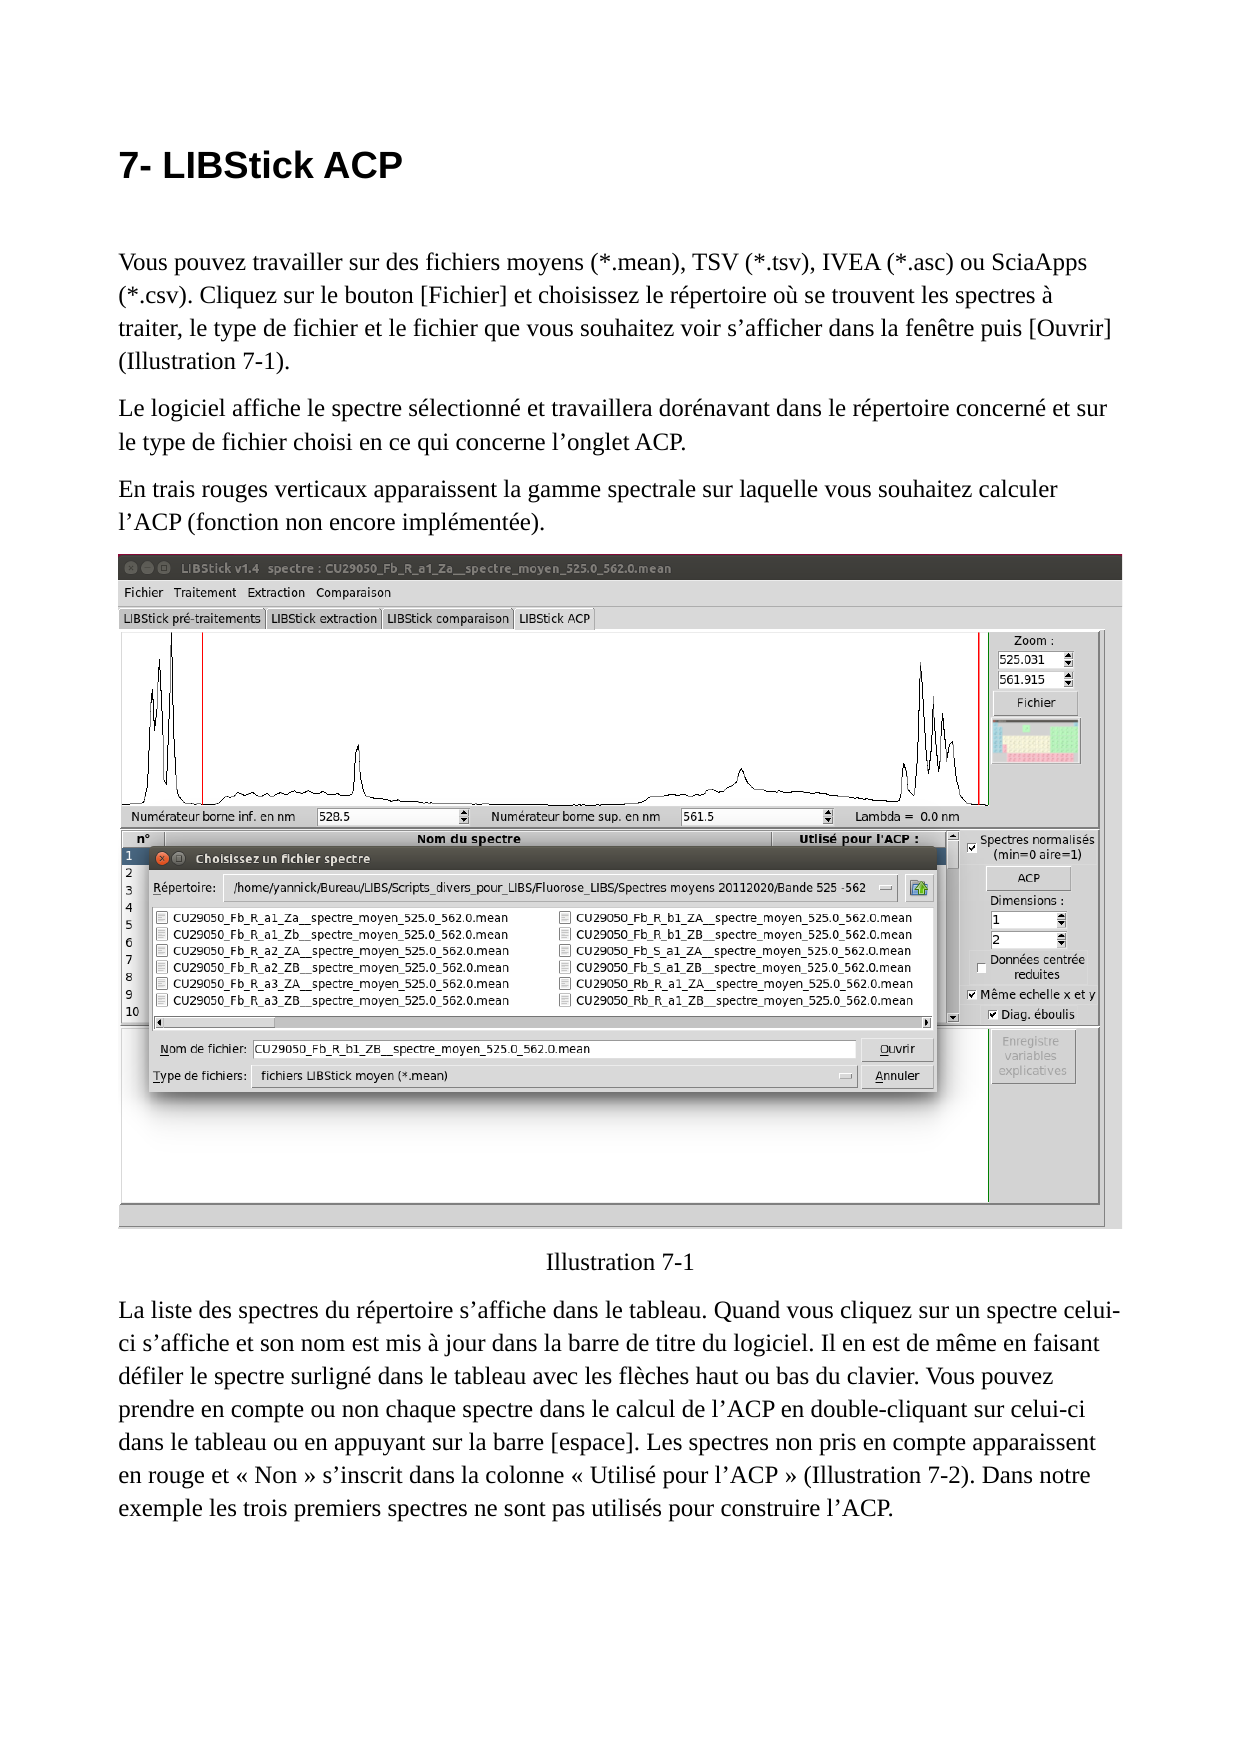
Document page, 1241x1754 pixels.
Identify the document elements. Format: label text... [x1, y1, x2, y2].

text En trais rouges verticaux apparaissent la gamme spectrale sur laquelle vous souhaitez calculer l’ACP (fonction non encore implémentée). [118, 474, 1122, 536]
picture [118, 554, 1123, 1229]
text La liste des spectres du répertoire s’affiche dans le tableau. Quand vous cliquez sur un spectre celui-ci s’affiche et son nom est mis à jour dans la barre de titre du logiciel. Il en est de même en faisant défiler le spectre surligné dans le tableau avec les flèches haut ou bas du clavier. Vous pouvez prendre en compte ou non chaque spectre dans le calcul de l’ACP en double-cliquant sur celui-ci dans le tableau ou en appuyant sur la barre [espace]. Les spectres non pris en compte apparaissent en rouge et « Non » s’inscrit dans la colonne « Utilisé pour l’ACP » (Illustration 7-2). Dans notre exemple les trois premiers spectres ne sont pas utilisés pour construire l’ACP. [118, 1295, 1122, 1522]
subtitle 7- LIBStick ACP [118, 143, 1122, 187]
text Le logiciel affiche le spectre sélectionné et travaillera dorénavant dans le répertoire concerné et sur le type de fichier choisi en ce qui concerne l’onglet ACP. [118, 393, 1122, 455]
text Vous pouvez travailler sur des fichiers moyens (*.mean), TSV (*.tsv), IVEA (*.asc) ou SciaApps (*.csv). Cliquez sur le bouton [Fichier] et choisissez le répertoire où se trouvent les spectres à traiter, le type de fichier et le fichier que vous souhaitez voir s’afficher dans la fenêtre puis [Ouvrir] (Illustration 7-1). [118, 247, 1122, 375]
text Illustration 7-1 [118, 1247, 1122, 1276]
